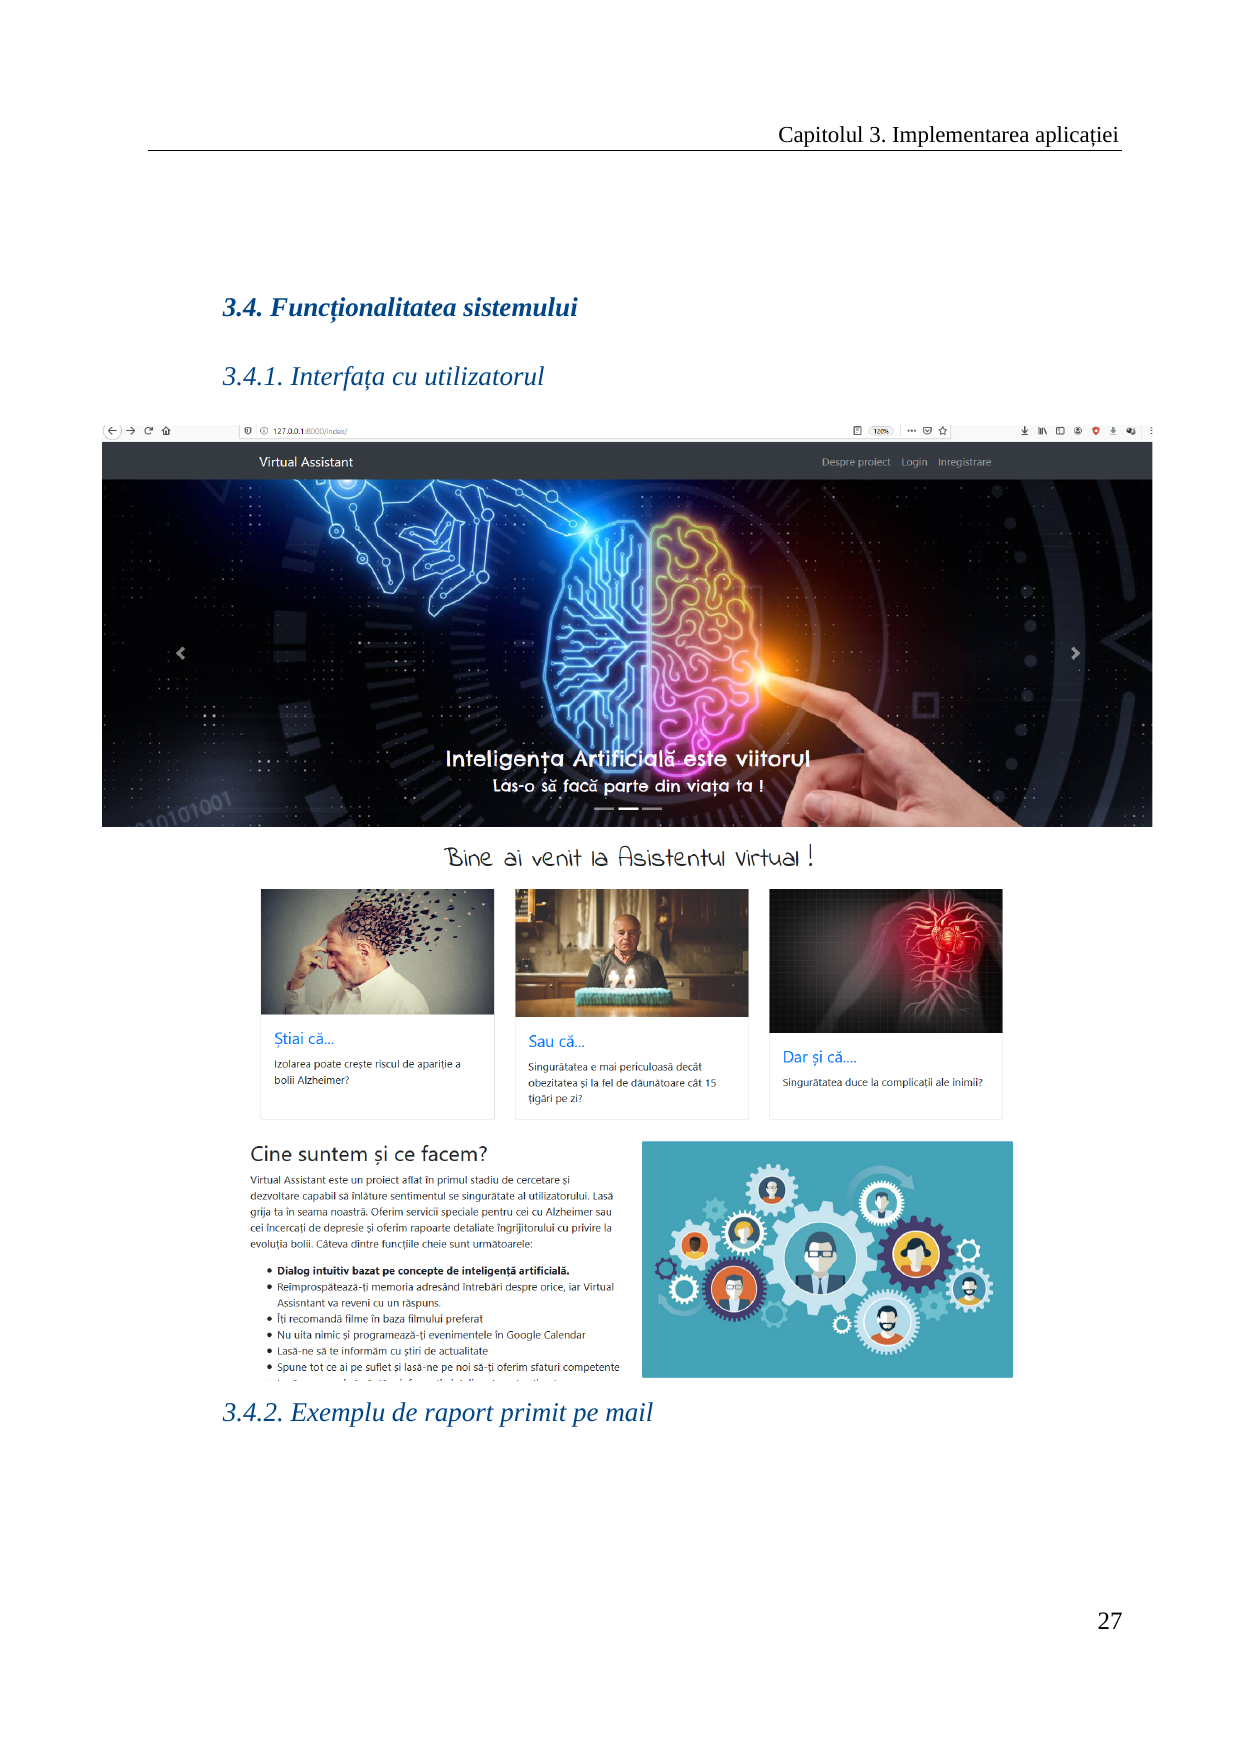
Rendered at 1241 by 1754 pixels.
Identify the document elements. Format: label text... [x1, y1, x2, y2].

picture [102, 425, 1159, 1381]
subtitle Interfața cu utilizatorul [223, 359, 1122, 391]
subtitle Funcționalitatea sistemului [223, 291, 1122, 322]
subtitle Exemplu de raport primit pe mail [223, 1381, 1122, 1427]
